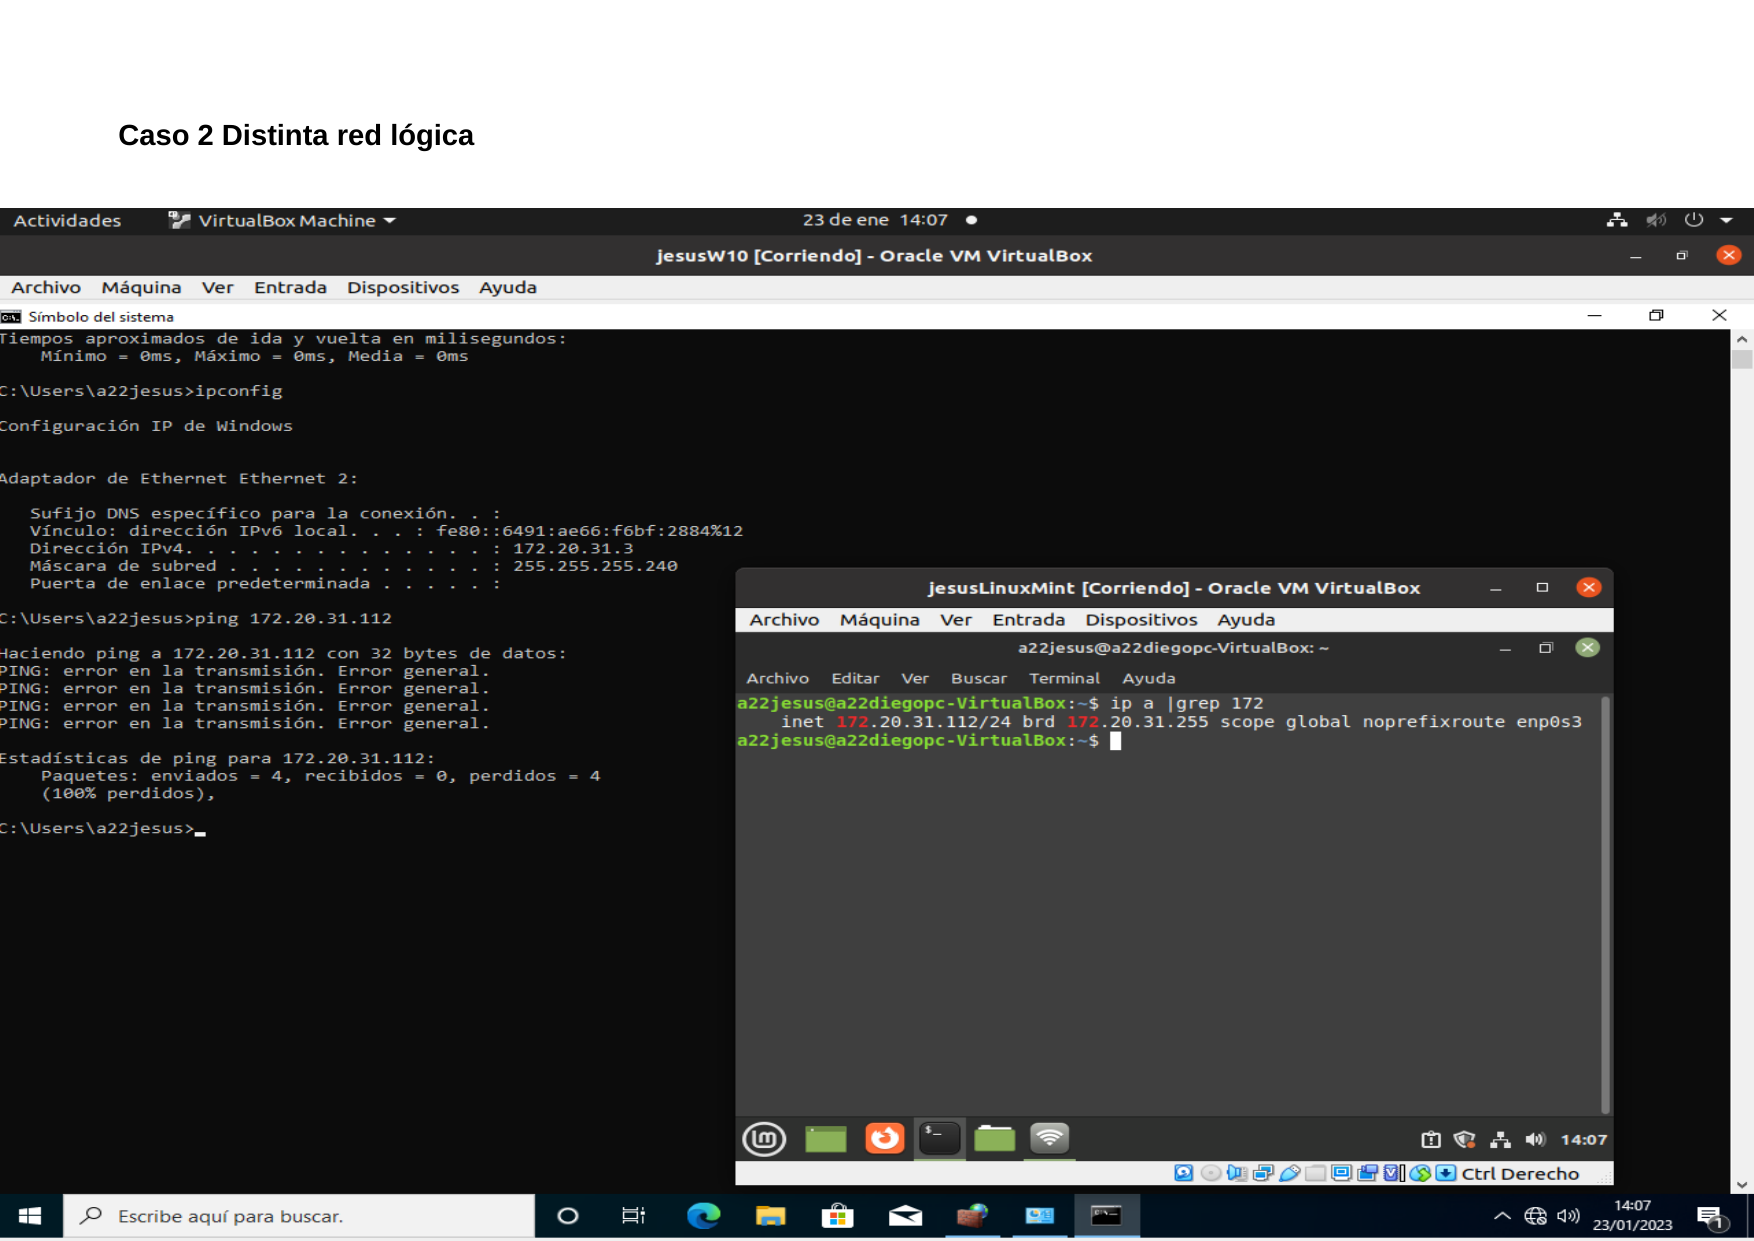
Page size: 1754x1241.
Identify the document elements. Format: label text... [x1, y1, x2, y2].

picture [0, 208, 1754, 1241]
subtitle Caso 2 Distinta red lógica [118, 118, 1636, 152]
